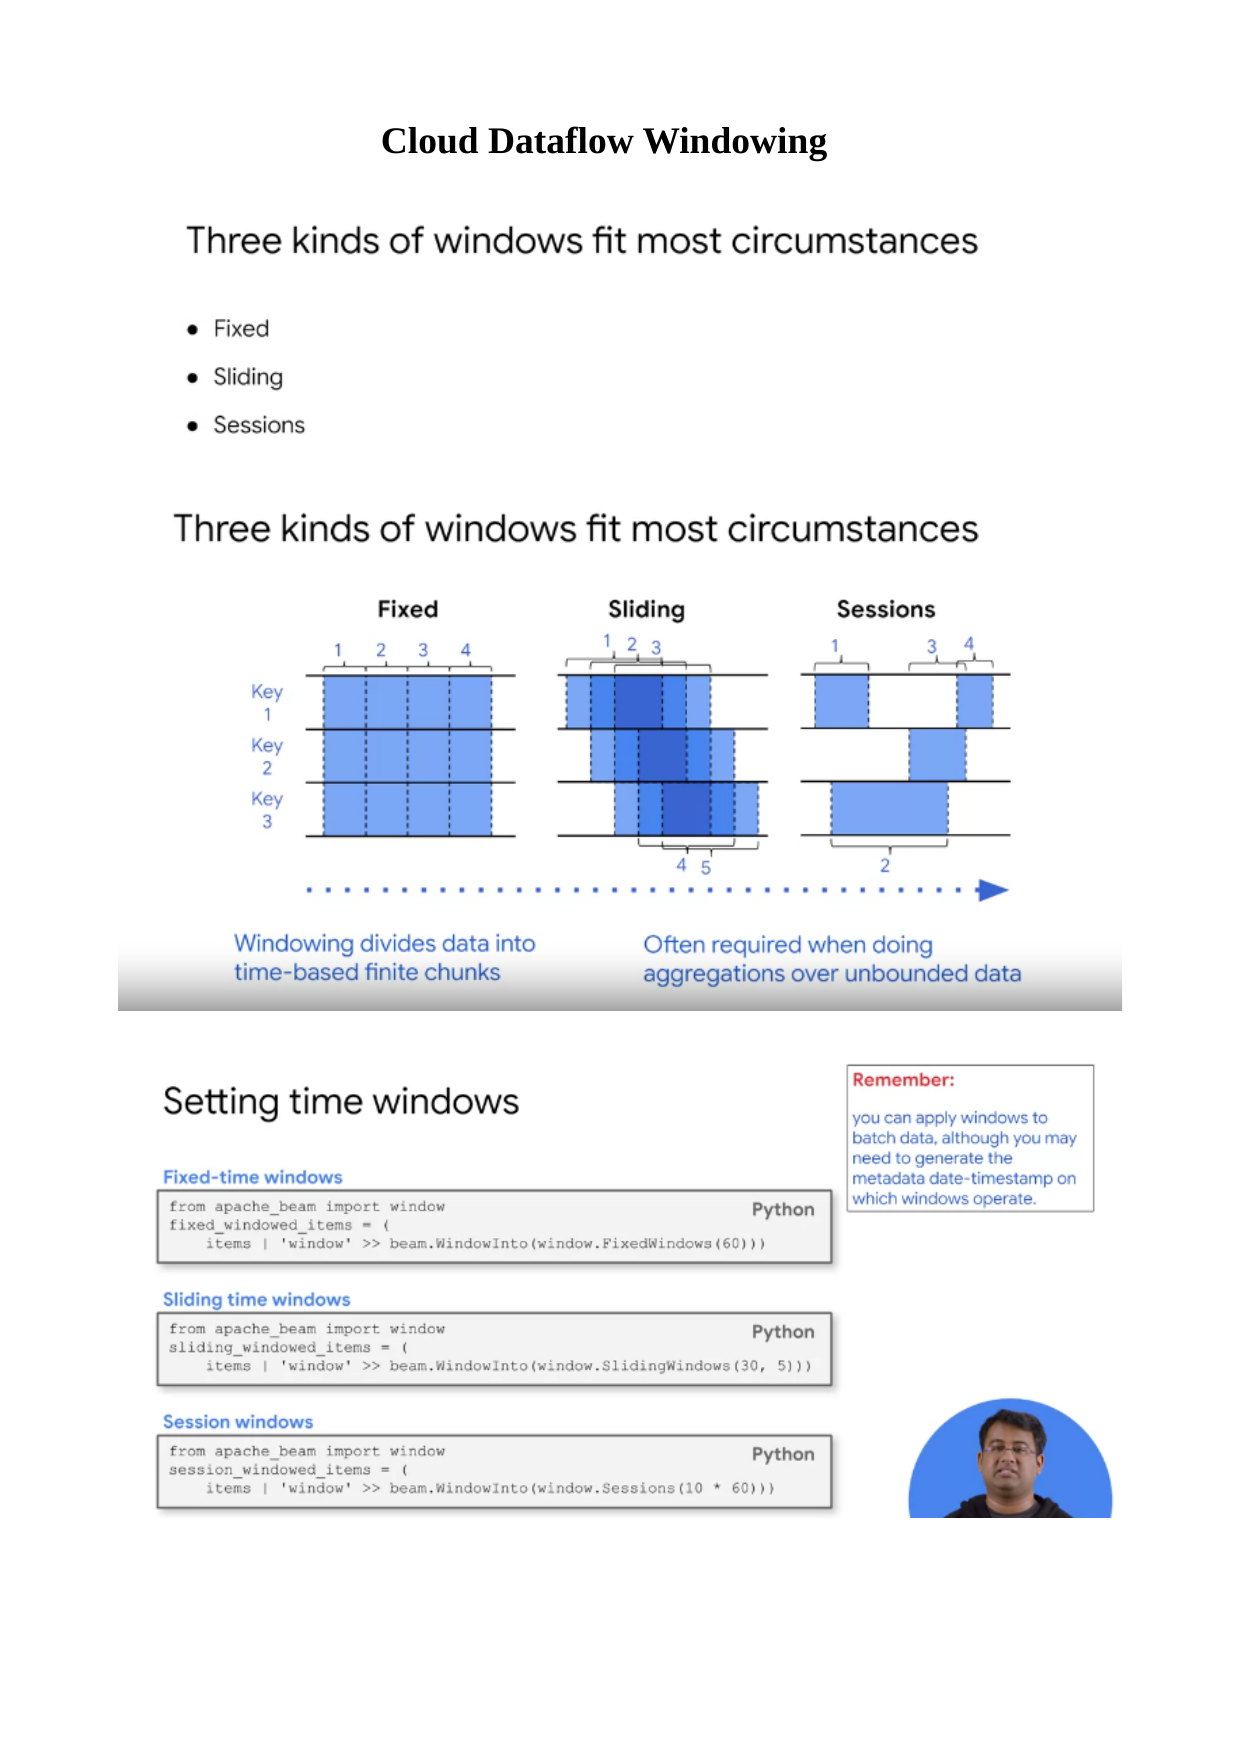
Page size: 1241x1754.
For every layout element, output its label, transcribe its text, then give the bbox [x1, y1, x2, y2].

picture [118, 1039, 1123, 1518]
picture [118, 202, 1123, 467]
subtitle Cloud Dataflow Windowing [118, 118, 1122, 161]
picture [118, 495, 1123, 1011]
